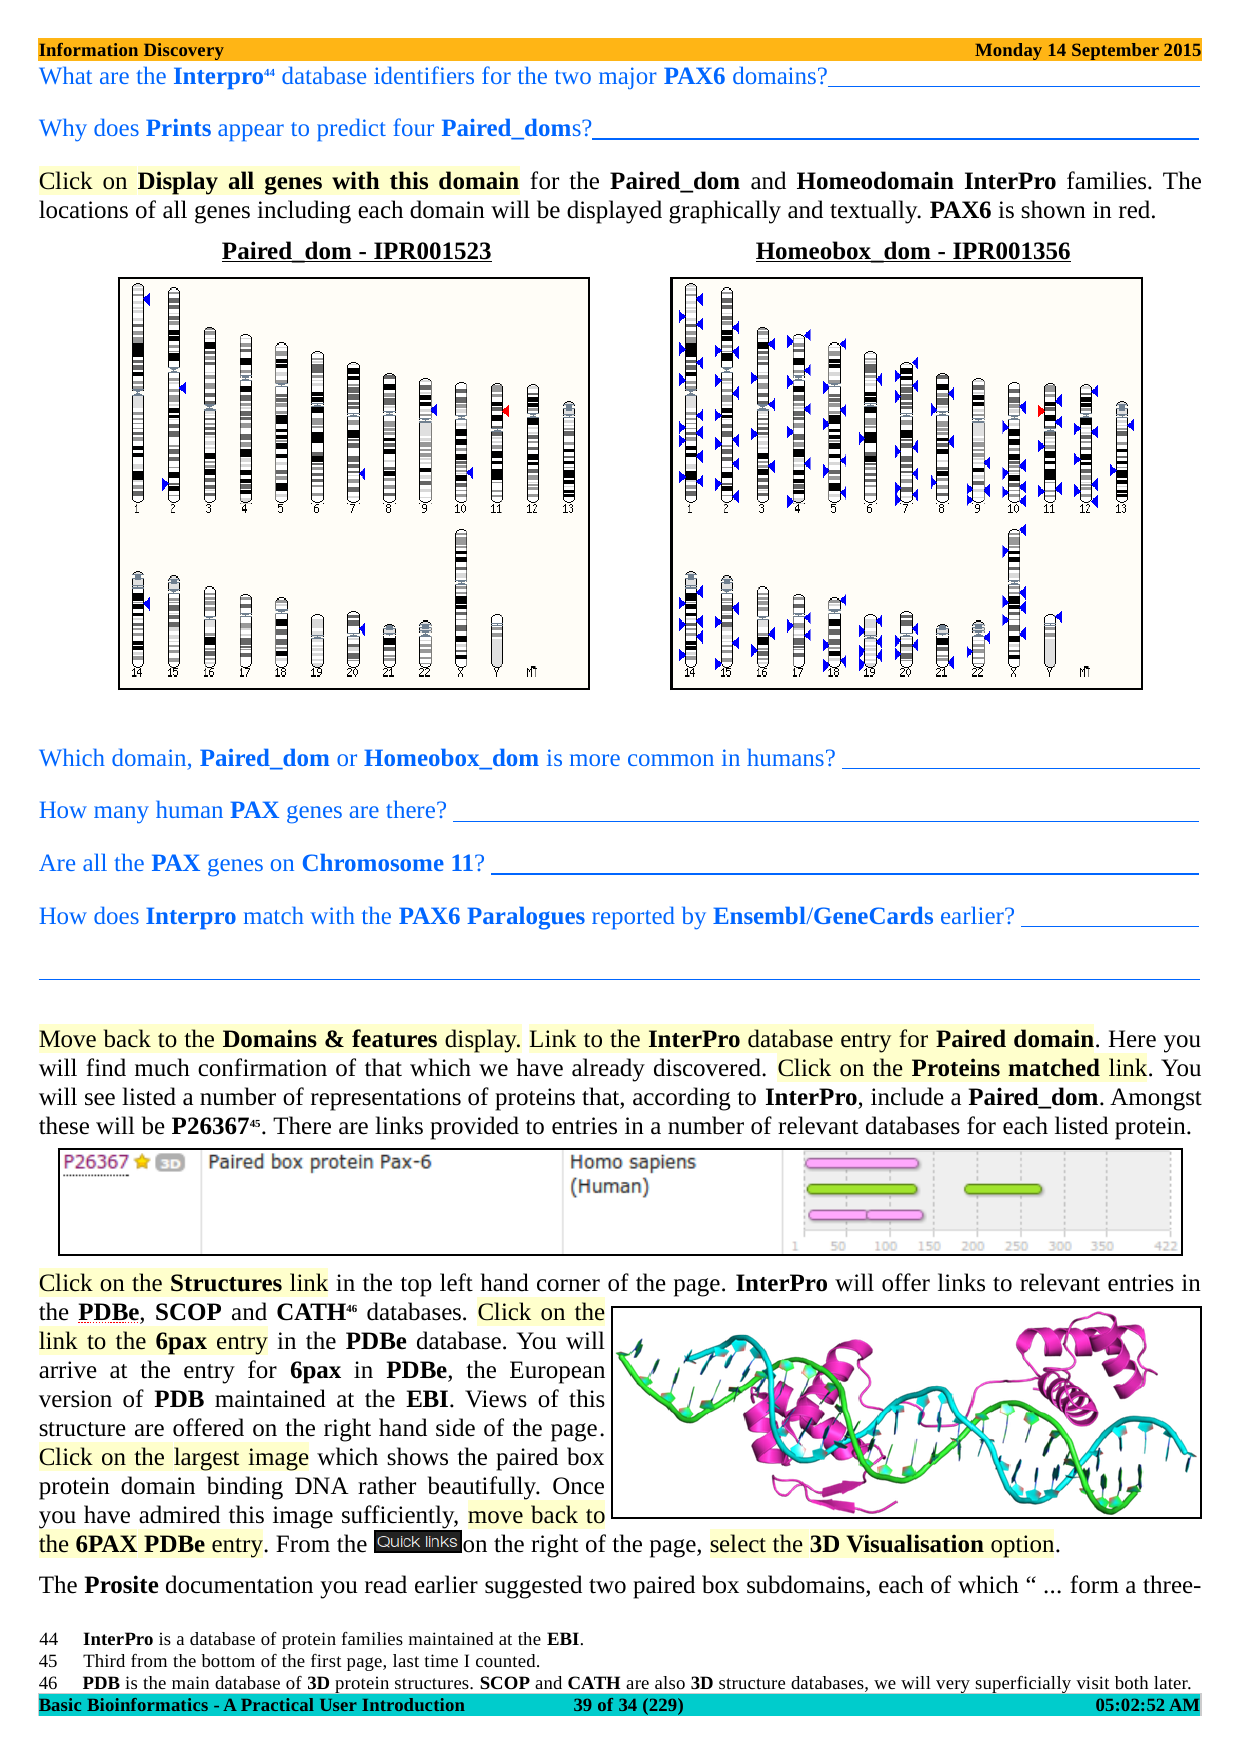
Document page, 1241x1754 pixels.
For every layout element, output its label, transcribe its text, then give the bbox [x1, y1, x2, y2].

text PDB is the main database of 3D protein structures. SCOP and CATH are also 3D structure databases, we will very superficially visit both later. [38, 1671, 1202, 1693]
text Move back to the Domains & features display. Link to the InterPro database entry for Paired domain. Here you will find much confirmation of that which we have already discovered. Click on the Proteins matched link. You will see listed a number of representations of proteins that, according to InterPro, include a Paired_dom. Amongst these will be P26367. There are links provided to entries in a number of relevant databases for each listed protein. [38, 1024, 1202, 1140]
text The Prosite documentation you read earlier suggested two paired box subdomains, each of which “ ... form a three- [38, 1570, 1202, 1599]
text Click on the Structures link in the top left hand corner of the page. InterPro will offer links to relevant entries in the PDBe, SCOP and CATH databases. Click on the link to the 6pax entry in the PDBe database. You will arrive at the entry for 6pax in PDBe, the European version of PDB maintained at the EBI. Views of this structure are offered on the right hand side of the page. Click on the largest image which shows the paired box protein domain binding DNA rather beautifully. Once you have admired this image sufficiently, move back to the 6PAX PDBe entry. From the on the right of the page, select the 3D Visualisation option. [38, 1152, 1202, 1558]
text How does Interpro match with the PAX6 Paralogues reported by Ensembl/GeneCards earlier? [38, 901, 1202, 930]
text Which domain, Paired_dom or Homeobox_dom is more common in humans? [38, 743, 1202, 772]
text What are the Interpro database identifiers for the two major PAX6 domains? [38, 61, 1202, 89]
text InterPro is a database of protein families maintained at the EBI. [39, 1627, 1202, 1649]
picture [60, 1150, 1181, 1254]
text Are all the PAX genes on Chromosome 11? [38, 848, 1202, 877]
text How many human PAX genes are there? [38, 795, 1202, 824]
text Why does Prints appear to predict four Paired_doms? [38, 113, 1202, 142]
picture [673, 279, 1141, 688]
picture [613, 1308, 1200, 1517]
text Third from the bottom of the first page, last time I counted. [38, 1649, 1202, 1671]
picture [376, 1532, 460, 1551]
picture [120, 279, 588, 688]
text Paired_dom - IPR001523 Homeobox_dom - IPR001356 [38, 236, 1202, 265]
text Click on Display all genes with this domain for the Paired_dom and Homeodomain InterPro families. The locations of all genes including each domain will be displayed graphically and textually. PAX6 is shown in red. [38, 166, 1202, 224]
